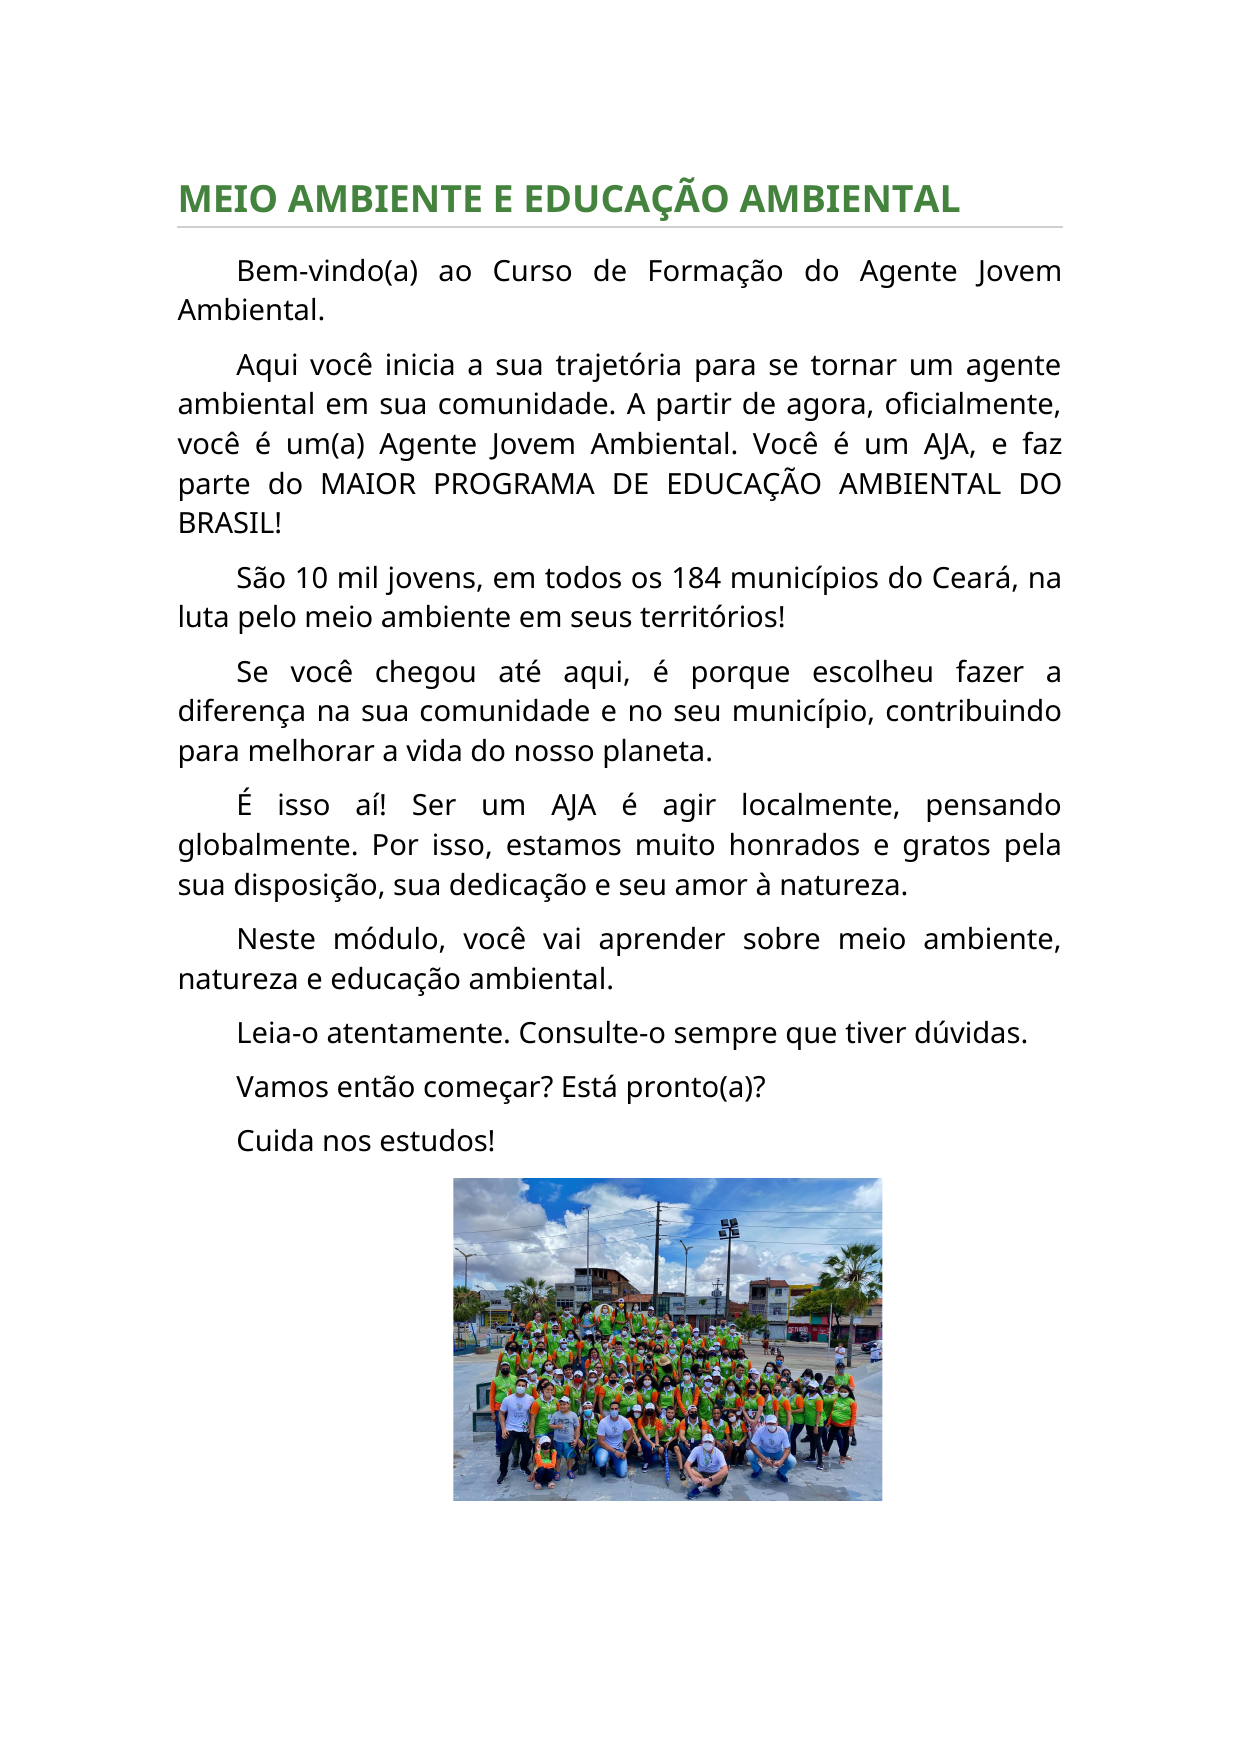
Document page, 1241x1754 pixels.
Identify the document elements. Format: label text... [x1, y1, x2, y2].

subtitle MEIO AMBIENTE E EDUCAÇÃO AMBIENTAL [177, 172, 1063, 226]
picture [453, 1178, 883, 1501]
text Cuida nos estudos! [177, 1121, 1063, 1160]
text Leia-o atentamente. Consulte-o sempre que tiver dúvidas. [177, 1012, 1063, 1052]
text Bem-vindo(a) ao Curso de Formação do Agente Jovem Ambiental. [177, 250, 1063, 329]
text Neste módulo, você vai aprender sobre meio ambiente, natureza e educação ambiental. [177, 918, 1063, 998]
text É isso aí! Ser um AJA é agir localmente, pensando globalmente. Por isso, estamos muito honrados e gratos pela sua disposição, sua dedicação e seu amor à natureza. [177, 784, 1063, 904]
text Vamos então começar? Está pronto(a)? [177, 1066, 1063, 1106]
text Se você chegou até aqui, é porque escolheu fazer a diferença na sua comunidade e no seu município, contribuindo para melhorar a vida do nosso planeta. [177, 651, 1063, 770]
text São 10 mil jovens, em todos os 184 municípios do Ceará, na luta pelo meio ambiente em seus territórios! [177, 557, 1063, 636]
text Aqui você inicia a sua trajetória para se tornar um agente ambiental em sua comunidade. A partir de agora, oficialmente, você é um(a) Agente Jovem Ambiental. Você é um AJA, e faz parte do MAIOR PROGRAMA DE EDUCAÇÃO AMBIENTAL DO BRASIL! [177, 344, 1063, 542]
